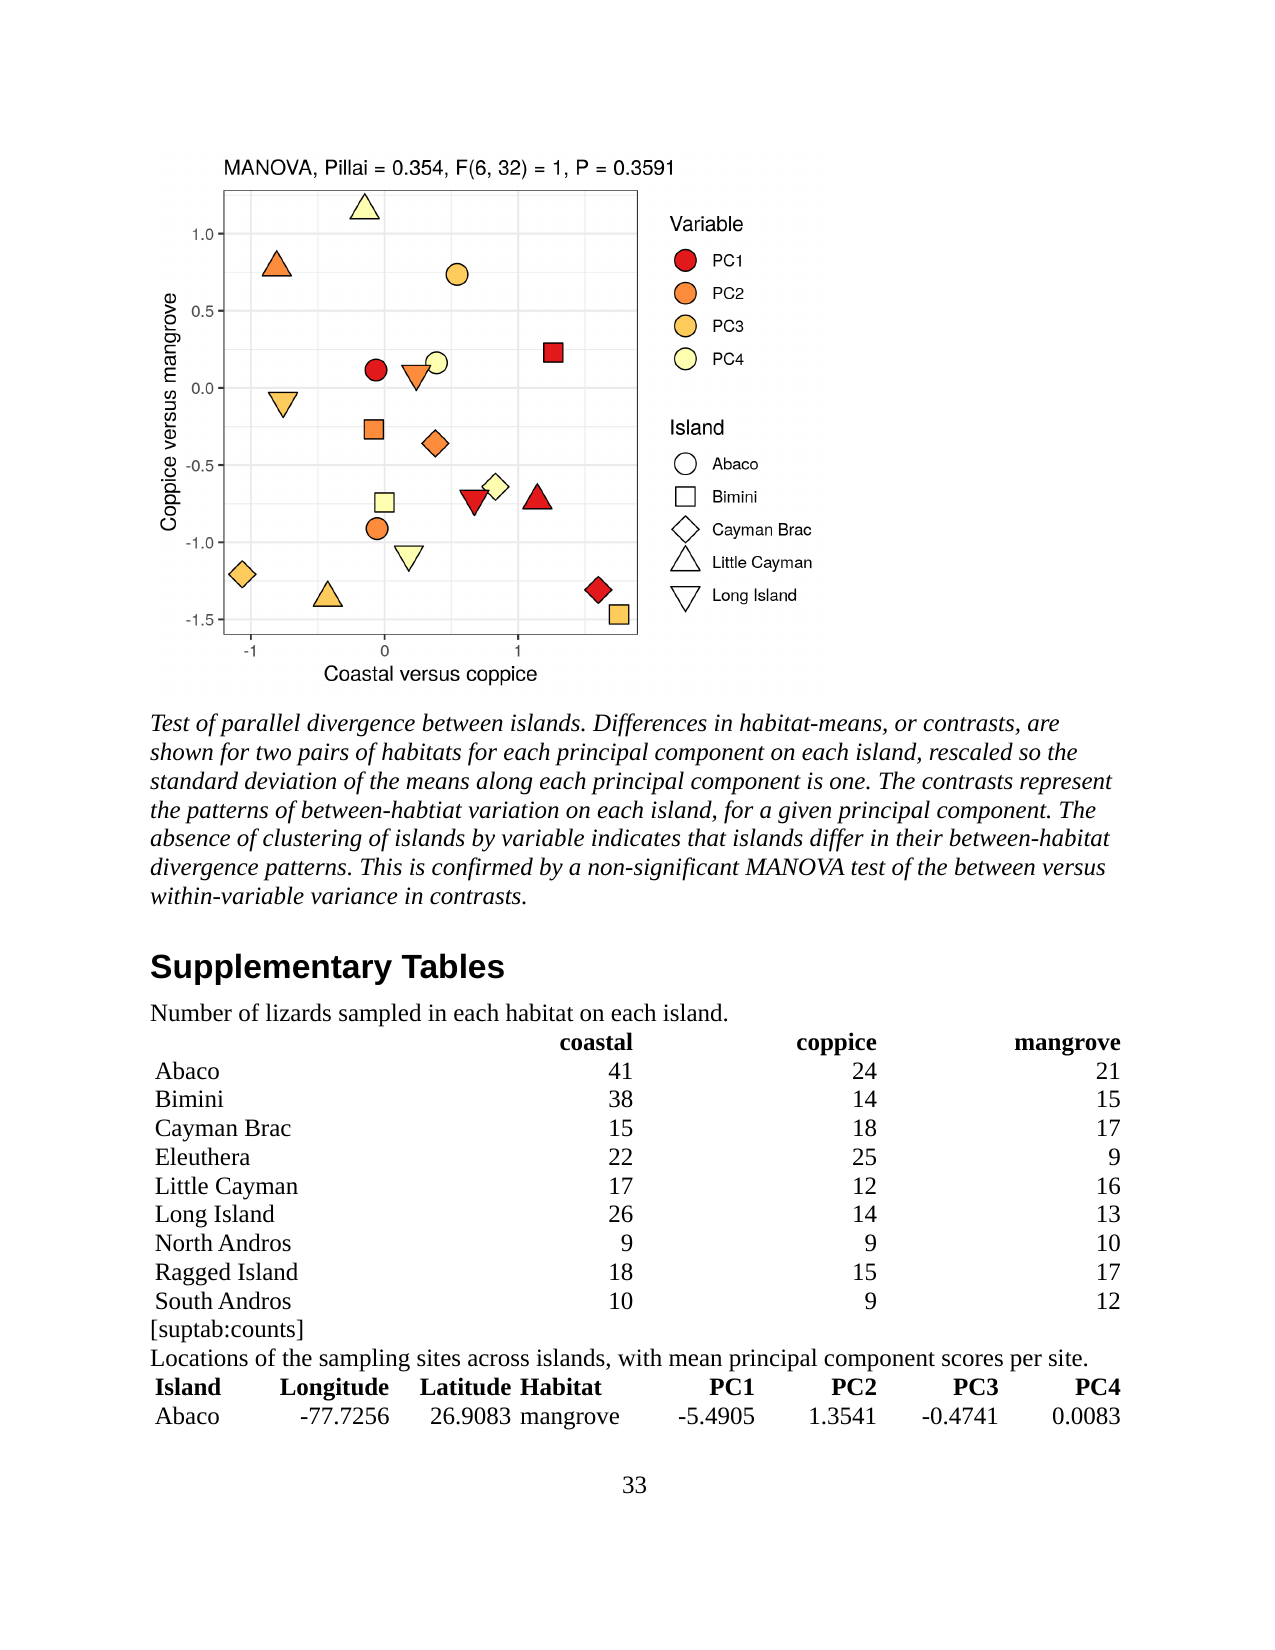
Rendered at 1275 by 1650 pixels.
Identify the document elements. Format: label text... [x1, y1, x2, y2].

table_header Longitude [272, 1372, 394, 1401]
table_cell 16 [881, 1171, 1125, 1199]
table_cell 22 [394, 1142, 637, 1171]
table_cell 1.3541 [759, 1401, 881, 1429]
table_cell 10 [394, 1286, 637, 1314]
table_cell 0.0083 [1003, 1401, 1125, 1429]
table_cell -5.4905 [638, 1401, 759, 1429]
table_cell 24 [638, 1056, 881, 1084]
table_cell -77.7256 [272, 1401, 394, 1429]
table_header Habitat [516, 1372, 637, 1401]
table_cell 17 [881, 1257, 1125, 1286]
table_cell Long Island [150, 1200, 394, 1228]
text [suptab:counts] [150, 1314, 1125, 1343]
text Number of lizards sampled in each habitat on each island. [150, 998, 1125, 1027]
table_header Island [150, 1372, 272, 1401]
table_header PC4 [1003, 1372, 1125, 1401]
table_cell 9 [638, 1228, 881, 1257]
table_cell 21 [881, 1056, 1125, 1084]
table_cell 14 [638, 1200, 881, 1228]
table_cell 18 [394, 1257, 637, 1286]
table_cell 38 [394, 1085, 637, 1113]
table_cell Eleuthera [150, 1142, 394, 1171]
table_header mangrove [881, 1027, 1125, 1056]
table_cell Little Cayman [150, 1171, 394, 1199]
table_header coppice [638, 1027, 881, 1056]
table_cell -0.4741 [881, 1401, 1003, 1429]
table_cell 17 [394, 1171, 637, 1199]
table_header PC2 [759, 1372, 881, 1401]
table_header PC1 [638, 1372, 759, 1401]
table_cell 18 [638, 1113, 881, 1142]
table_header PC3 [881, 1372, 1003, 1401]
table_cell North Andros [150, 1228, 394, 1257]
table_cell 17 [881, 1113, 1125, 1142]
table_cell Abaco [150, 1401, 272, 1429]
table_cell mangrove [516, 1401, 637, 1429]
subtitle Supplementary Tables [150, 947, 1125, 986]
table_cell 15 [394, 1113, 637, 1142]
text Test of parallel divergence between islands. Differences in habitat-means, or contrasts, are shown for two pairs of habitats for each principal component on each island, rescaled so the standard deviation of the means along each principal component is one. The contrasts represent the patterns of between-habtiat variation on each island, for a given principal component. The absence of clustering of islands by variable indicates that islands differ in their between-habitat divergence patterns. This is confirmed by a non-significant MANOVA test of the between versus within-variable variance in contrasts. [150, 708, 1125, 910]
table_cell 13 [881, 1200, 1125, 1228]
table_cell 10 [881, 1228, 1125, 1257]
table_cell 15 [638, 1257, 881, 1286]
table_cell 14 [638, 1085, 881, 1113]
table_header coastal [394, 1027, 637, 1056]
table_cell Cayman Brac [150, 1113, 394, 1142]
table_cell 9 [638, 1286, 881, 1314]
table_header Latitude [394, 1372, 516, 1401]
text Locations of the sampling sites across islands, with mean principal component scores per site. [150, 1343, 1125, 1372]
table_cell 41 [394, 1056, 637, 1084]
table_cell 12 [881, 1286, 1125, 1314]
table_cell 25 [638, 1142, 881, 1171]
picture [150, 150, 833, 696]
table_cell 9 [881, 1142, 1125, 1171]
table_cell Ragged Island [150, 1257, 394, 1286]
table_cell 26.9083 [394, 1401, 516, 1429]
table_cell 26 [394, 1200, 637, 1228]
table_header [150, 1027, 394, 1056]
table_cell 12 [638, 1171, 881, 1199]
table_cell Abaco [150, 1056, 394, 1084]
table_cell 15 [881, 1085, 1125, 1113]
table_cell 9 [394, 1228, 637, 1257]
table_cell Bimini [150, 1085, 394, 1113]
table_cell South Andros [150, 1286, 394, 1314]
